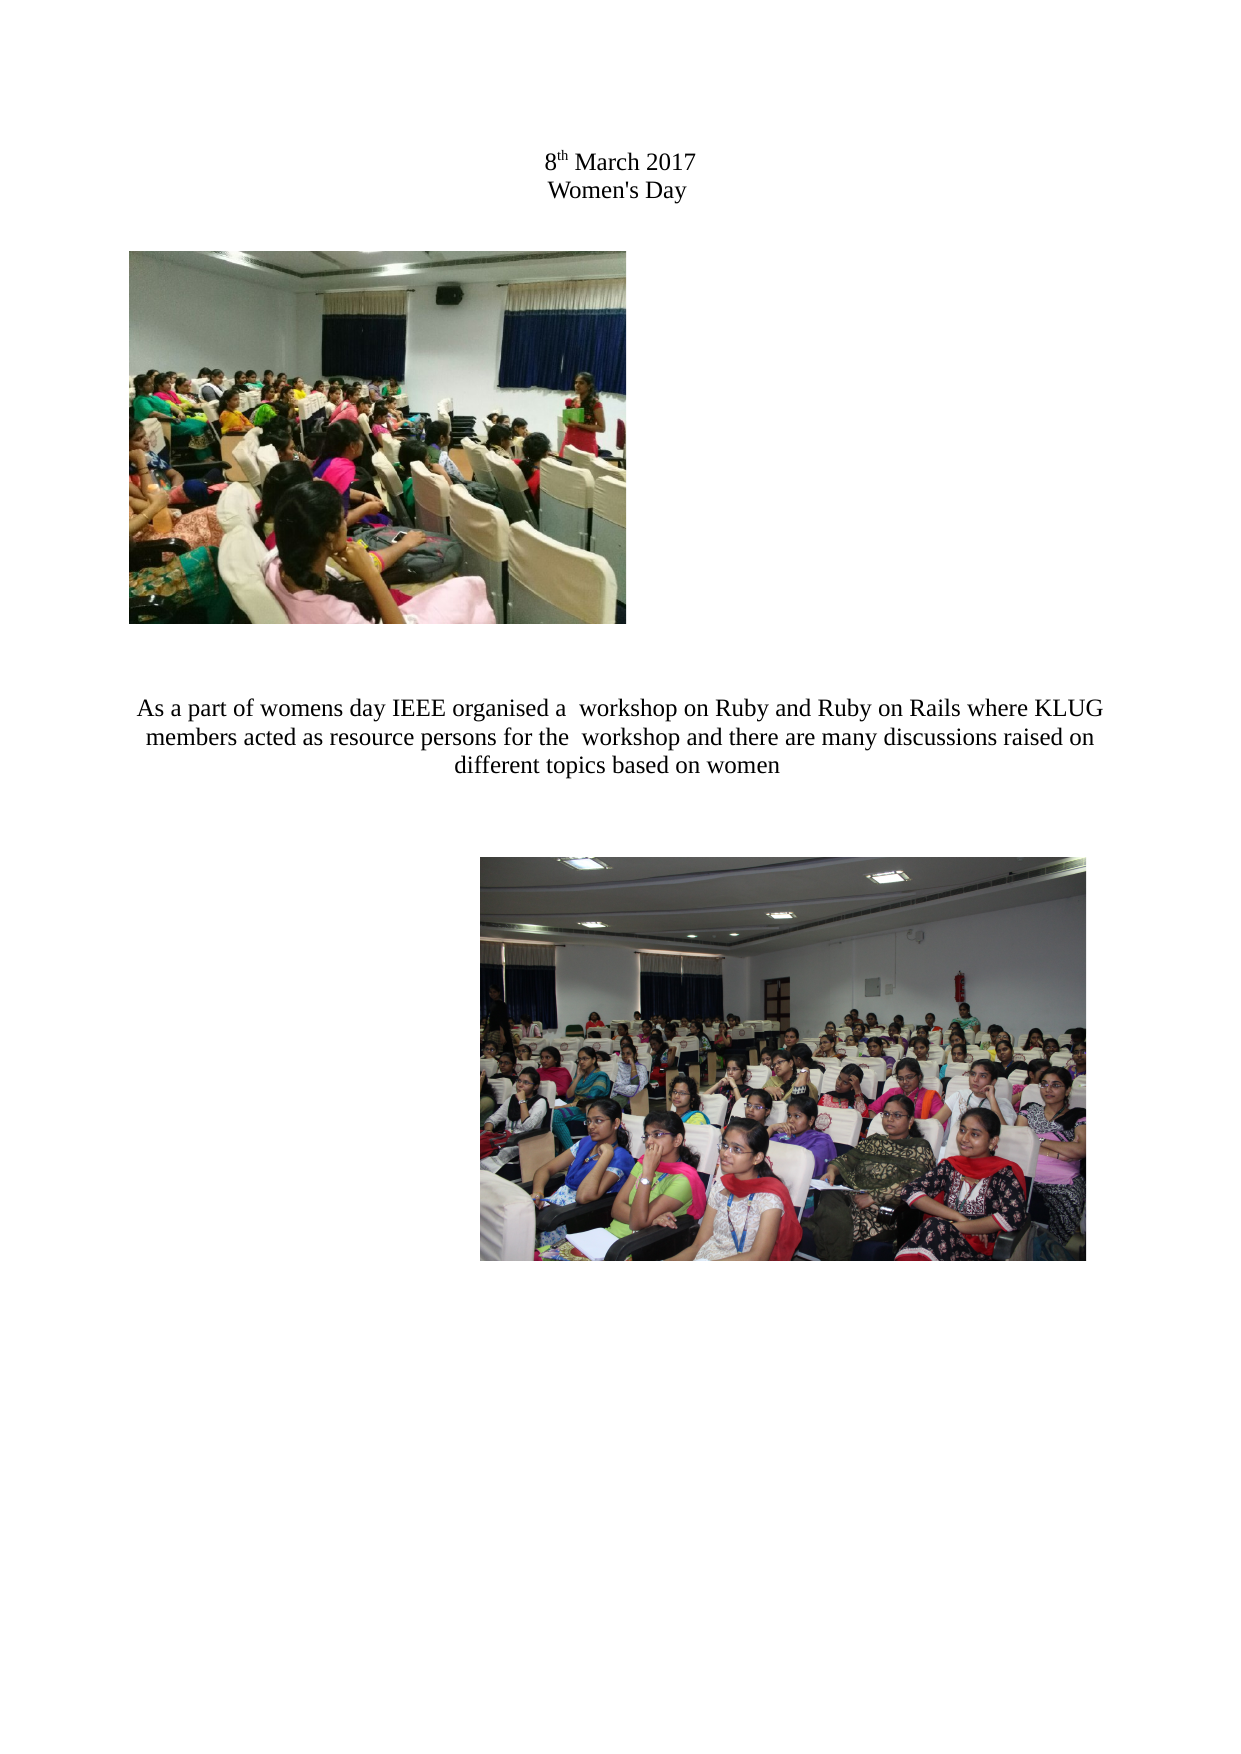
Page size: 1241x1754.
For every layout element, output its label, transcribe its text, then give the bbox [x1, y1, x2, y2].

picture [480, 857, 1087, 1261]
text Women's Day [118, 176, 1122, 204]
picture [129, 251, 627, 624]
text 8th March 2017 [118, 147, 1122, 176]
text As a part of womens day IEEE organised a workshop on Ruby and Ruby on Rails where KLUG members acted as resource persons for the workshop and there are many discussions raised on different topics based on women [118, 693, 1122, 779]
